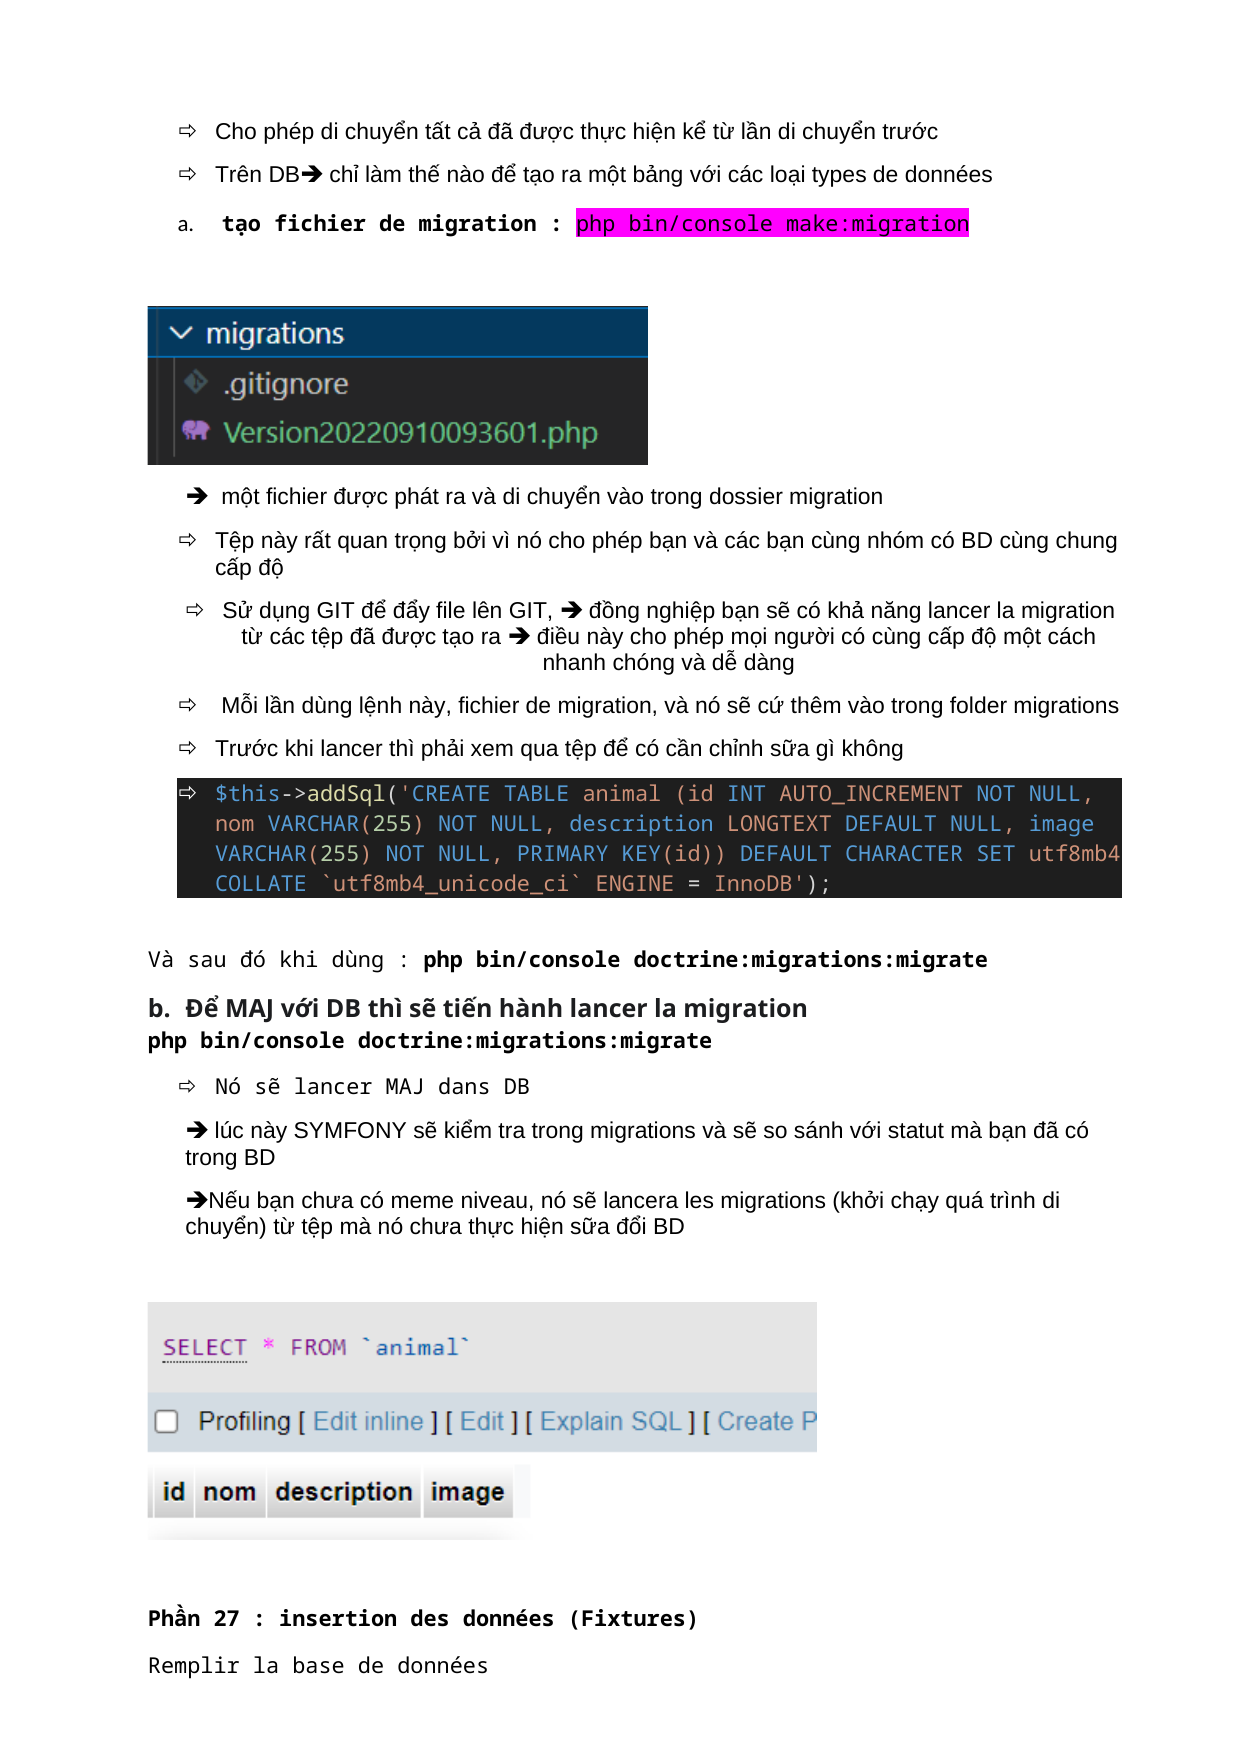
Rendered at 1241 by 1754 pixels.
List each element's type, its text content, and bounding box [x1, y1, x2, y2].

list Trước khi lancer thì phải xem qua tệp để có cần chỉnh sữa gì không [177, 735, 1122, 762]
list Mỗi lần dùng lệnh này, fichier de migration, và nó sẽ cứ thêm vào trong folder migrations [177, 692, 1122, 719]
text php bin/console doctrine:migrations:migrate [148, 1024, 1122, 1054]
list Sử dụng GIT để đẩy file lên GIT,  đồng nghiệp bạn sẽ có khả năng lancer la migration từ các tệp đã được tạo ra  điều này cho phép mọi người có cùng cấp độ một cách nhanh chóng và dễ dàng [177, 597, 1122, 676]
list Cho phép di chuyển tất cả đã được thực hiện kể từ lần di chuyển trước [177, 118, 1122, 144]
text Và sau đó khi dùng : php bin/console doctrine:migrations:migrate [148, 944, 1122, 974]
text  một fichier được phát ra và di chuyển vào trong dossier migration [148, 481, 1122, 511]
list Nếu bạn chưa có meme niveau, nó sẽ lancera les migrations (khởi chạy quá trình di chuyển) từ tệp mà nó chưa thực hiện sữa đổi BD [185, 1187, 1122, 1239]
list Tệp này rất quan trọng bởi vì nó cho phép bạn và các bạn cùng nhóm có BD cùng chung cấp độ [177, 527, 1122, 580]
text Phần 27 : insertion des données (Fixtures) [148, 1603, 1122, 1633]
list Nó sẽ lancer MAJ dans DB [177, 1071, 1122, 1101]
list $this->addSql('CREATE TABLE animal (id INT AUTO_INCREMENT NOT NULL, nom VARCHAR(255) NOT NULL, description LONGTEXT DEFAULT NULL, image VARCHAR(255) NOT NULL, PRIMARY KEY(id)) DEFAULT CHARACTER SET utf8mb4 COLLATE `utf8mb4_unicode_ci` ENGINE = InnoDB'); [177, 778, 1122, 898]
list  lúc này SYMFONY sẽ kiểm tra trong migrations và sẽ so sánh với statut mà bạn đã có trong BD [185, 1117, 1122, 1170]
list tạo fichier de migration : php bin/console make:migration [148, 204, 1122, 238]
list Để MAJ với DB thì sẽ tiến hành lancer la migration [148, 991, 1122, 1024]
list Trên DB chỉ làm thế nào để tạo ra một bảng với các loại types de données [177, 161, 1122, 187]
text Remplir la base de données [148, 1649, 1122, 1679]
